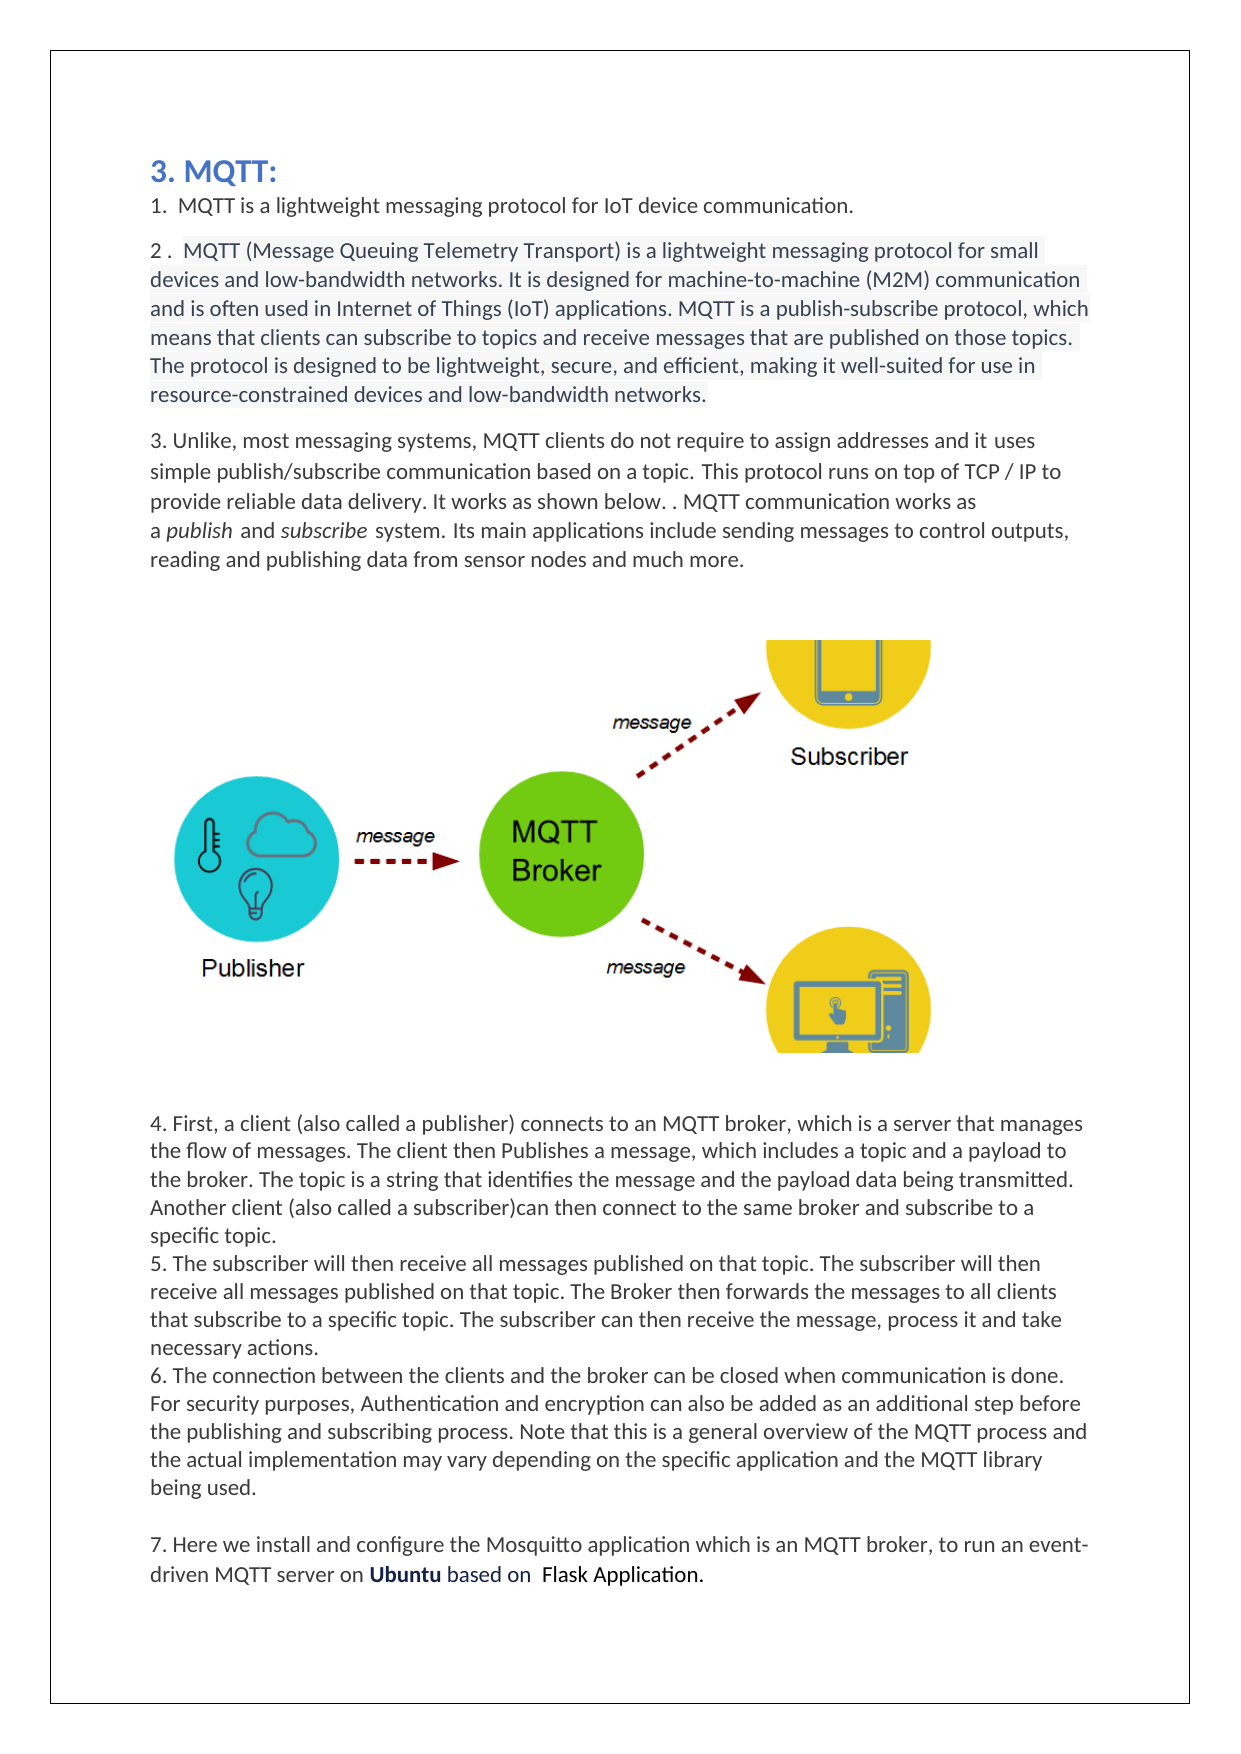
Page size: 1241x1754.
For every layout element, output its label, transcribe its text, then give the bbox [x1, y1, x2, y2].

text 6. The connection between the clients and the broker can be closed when communication is done. For security purposes, Authentication and encryption can also be added as an additional step before the publishing and subscribing process. Note that this is a general overview of the MQTT process and the actual implementation may vary depending on the specific application and the MQTT library being used. [150, 1361, 1090, 1501]
text Another client (also called a subscriber)can then connect to the same broker and subscribe to a specific topic. [150, 1193, 1090, 1249]
subtitle 3. MQTT: [150, 150, 1090, 191]
text 1. MQTT is a lightweight messaging protocol for IoT device communication. [150, 191, 1090, 219]
text 5. The subscriber will then receive all messages published on that topic. The subscriber will then receive all messages published on that topic. The Broker then forwards the messages to all clients that subscribe to a specific topic. The subscriber can then receive the message, process it and take necessary actions. [150, 1249, 1090, 1361]
text 2 . MQTT (Message Queuing Telemetry Transport) is a lightweight messaging protocol for small devices and low-bandwidth networks. It is designed for machine-to-machine (M2M) communication and is often used in Internet of Things (IoT) applications. MQTT is a publish-subscribe protocol, which means that clients can subscribe to topics and receive messages that are published on those topics. The protocol is designed to be lightweight, secure, and efficient, making it well-suited for use in resource-constrained devices and low-bandwidth networks. [150, 236, 1090, 408]
text 7. Here we install and configure the Mosquitto application which is an MQTT broker, to run an event-driven MQTT server on Ubuntu based on Flask Application. [150, 1529, 1090, 1588]
text 4. First, a client (also called a publisher) connects to an MQTT broker, which is a server that manages the flow of messages. The client then Publishes a message, which includes a topic and a payload to the broker. The topic is a string that identifies the message and the payload data being transmitted. [150, 1109, 1090, 1193]
text 3. Unlike, most messaging systems, MQTT clients do not require to assign addresses and it uses simple publish/subscribe communication based on a topic. This protocol runs on top of TCP / IP to provide reliable data delivery. It works as shown below. . MQTT communication works as a publish and subscribe system. Its main applications include sending messages to control outputs, reading and publishing data from sensor nodes and much more. [150, 426, 1090, 573]
